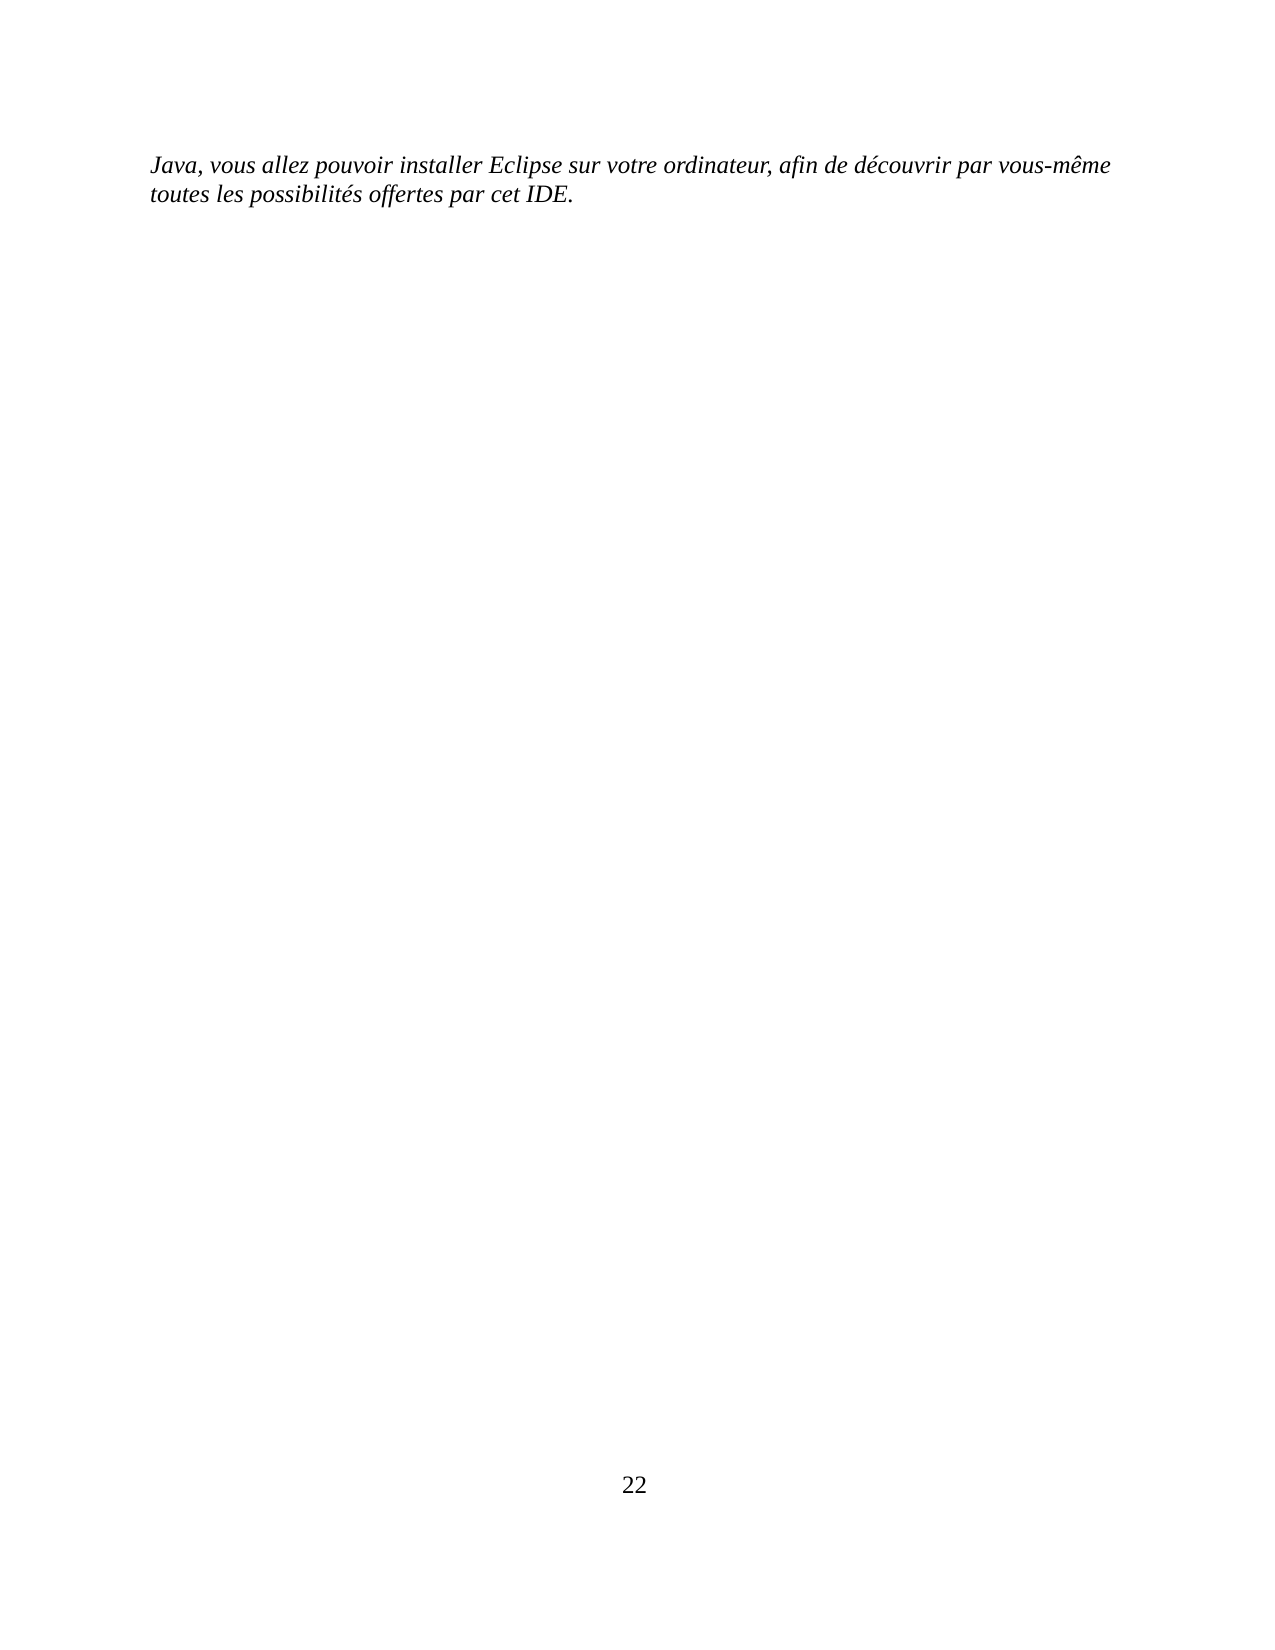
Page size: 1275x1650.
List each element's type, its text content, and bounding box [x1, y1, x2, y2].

text Java, vous allez pouvoir installer Eclipse sur votre ordinateur, afin de découvrir par vous-même toutes les possibilités offertes par cet IDE. [150, 150, 1125, 207]
